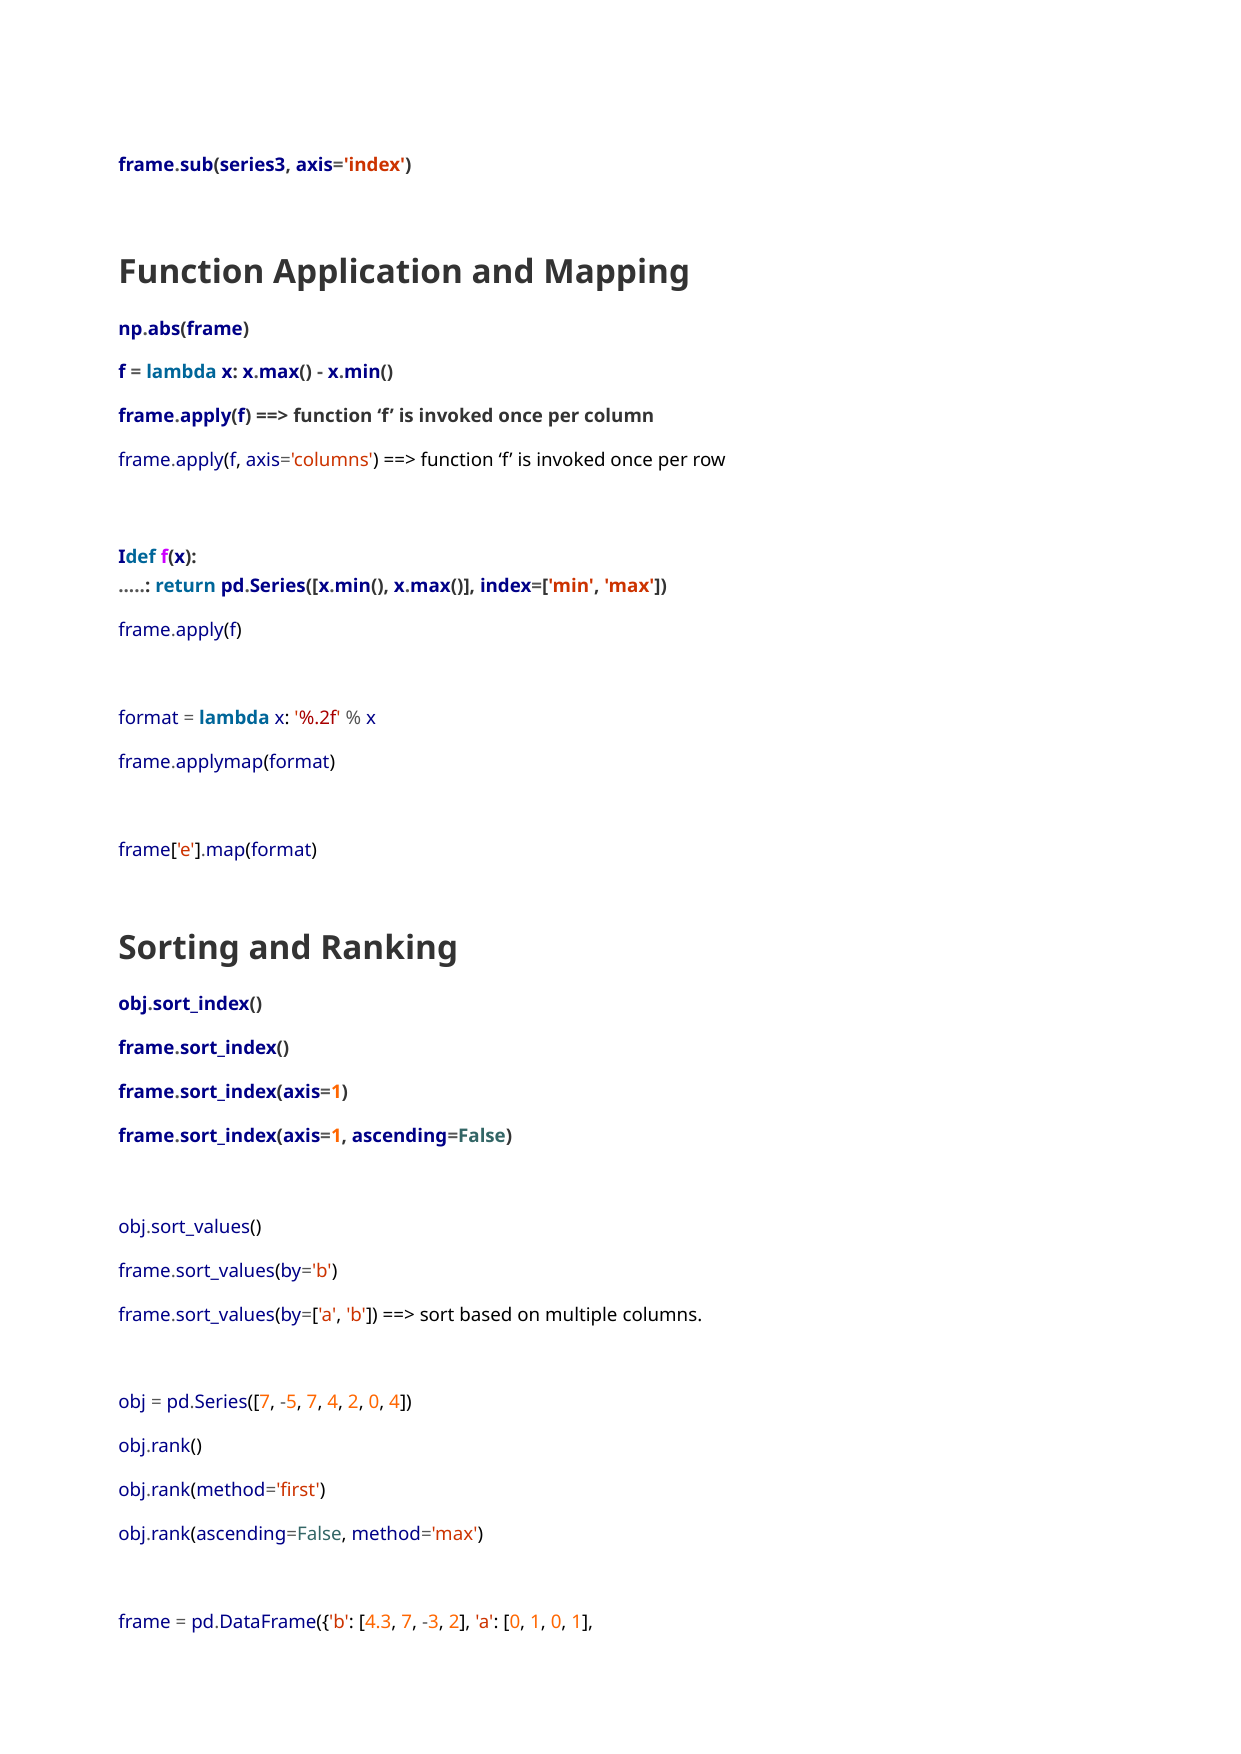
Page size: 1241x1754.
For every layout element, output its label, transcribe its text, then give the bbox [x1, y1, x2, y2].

text np.abs(frame) [118, 315, 1122, 340]
text obj.rank() [118, 1433, 1122, 1458]
text frame['e'].map(format) [118, 836, 1122, 861]
text Function Application and Mapping [118, 248, 1122, 293]
text obj.sort_values() [118, 1213, 1122, 1239]
text Idef f(x): .....: return pd.Series([x.min(), x.max()], index=['min', 'max']) [118, 543, 1122, 598]
text obj.rank(method='first') [118, 1476, 1122, 1502]
text frame = pd.DataFrame({'b': [4.3, 7, -3, 2], 'a': [0, 1, 0, 1], [118, 1608, 1122, 1633]
text frame.sort_index(axis=1, ascending=False) [118, 1122, 1122, 1147]
text frame.apply(f) ==> function ‘f’ is invoked once per column [118, 403, 1122, 428]
text frame.apply(f, axis='columns') ==> function ‘f’ is invoked once per row [118, 446, 1122, 472]
text obj.rank(ascending=False, method='max') [118, 1520, 1122, 1546]
text frame.sort_index(axis=1) [118, 1078, 1122, 1103]
text frame.sub(series3, axis='index') [118, 151, 1122, 177]
text Sorting and Ranking [118, 923, 1122, 969]
text f = lambda x: x.max() - x.min() [118, 359, 1122, 384]
text frame.sort_index() [118, 1034, 1122, 1060]
text obj = pd.Series([7, -5, 7, 4, 2, 0, 4]) [118, 1389, 1122, 1414]
text frame.apply(f) [118, 617, 1122, 642]
text format = lambda x: '%.2f' % x [118, 704, 1122, 730]
text frame.applymap(format) [118, 748, 1122, 774]
text frame.sort_values(by=['a', 'b']) ==> sort based on multiple columns. [118, 1301, 1122, 1327]
text obj.sort_index() [118, 990, 1122, 1016]
text frame.sort_values(by='b') [118, 1257, 1122, 1283]
